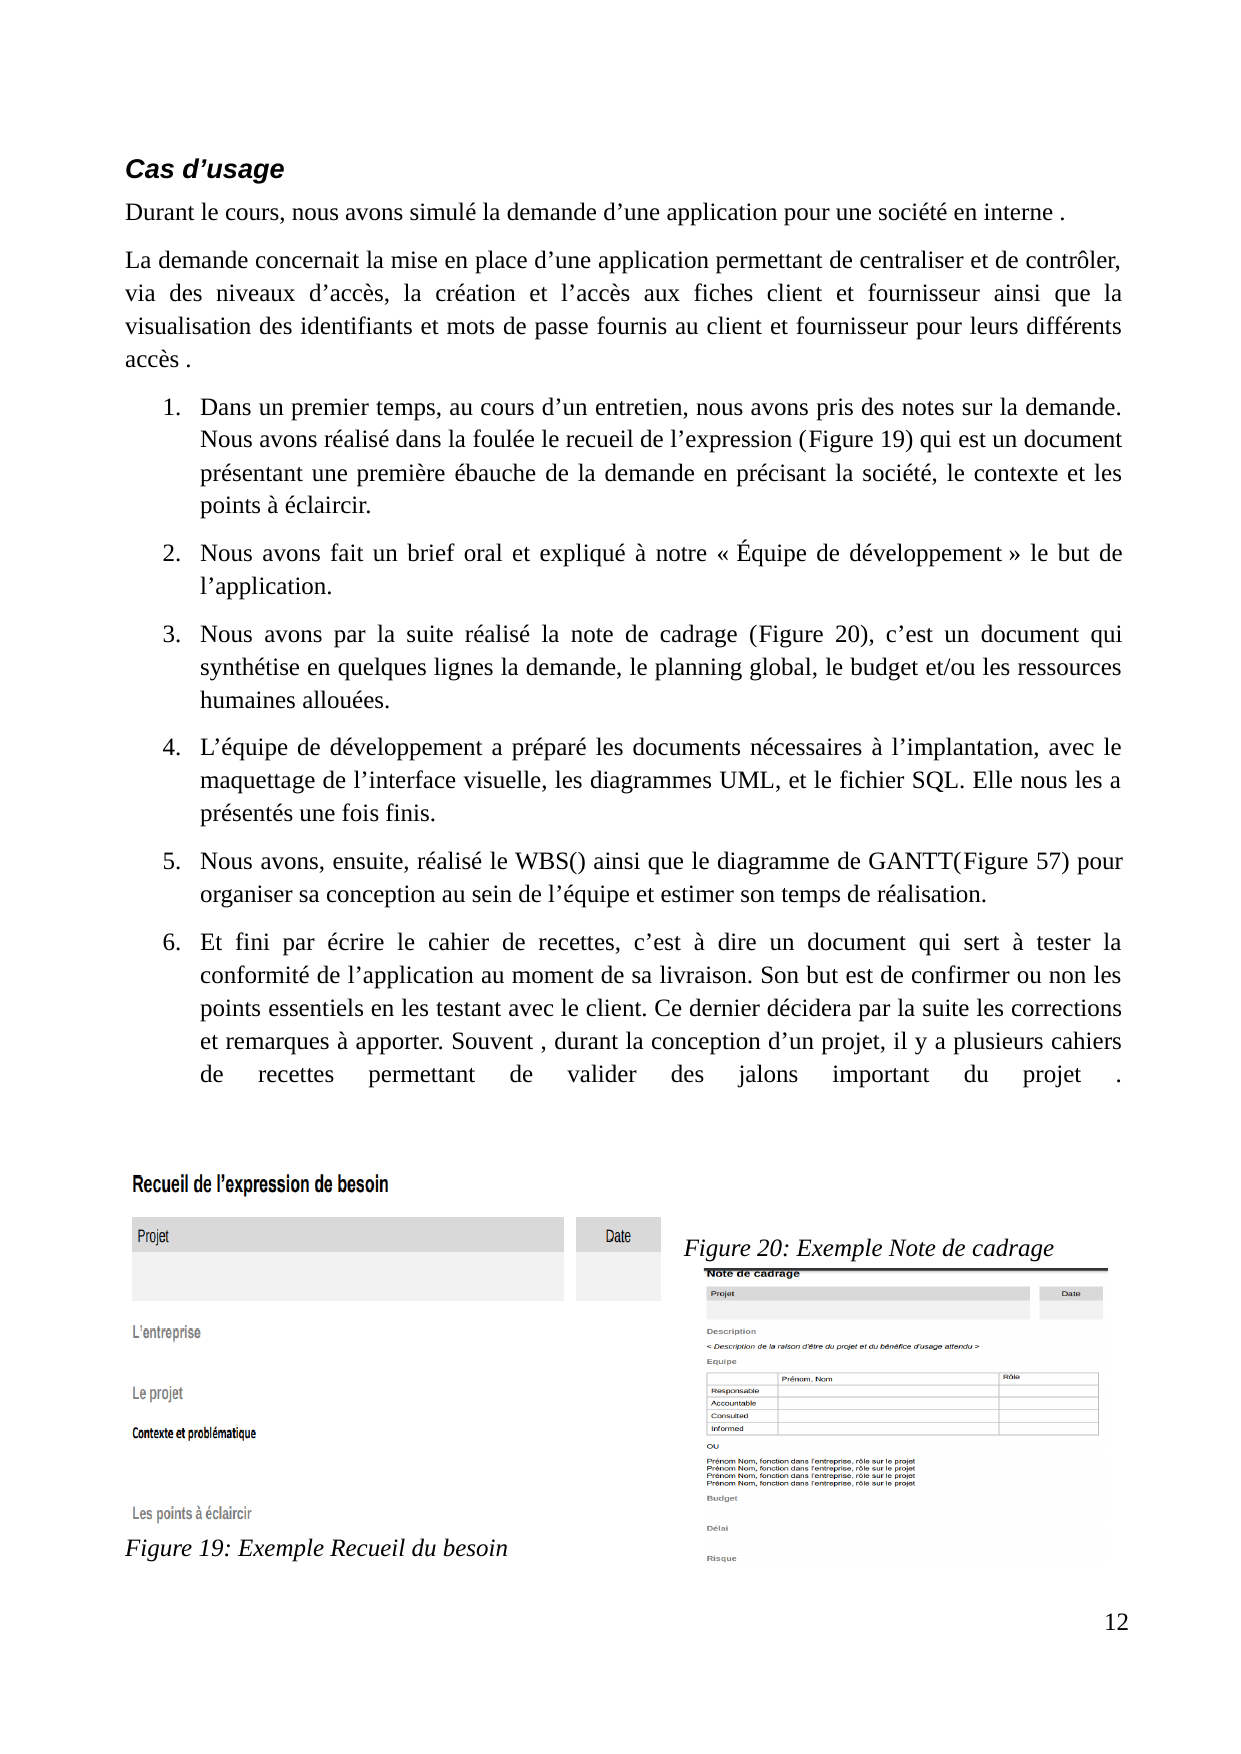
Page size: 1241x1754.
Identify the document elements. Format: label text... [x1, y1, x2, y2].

list Et fini par écrire le cahier de recettes, c’est à dire un document qui sert à tester la conformité de l’application au moment de sa livraison. Son but est de confirmer ou non les points essentiels en les testant avec le client. Ce dernier décidera par la suite les corrections et remarques à apporter. Souvent , durant la conception d’un projet, il y a plusieurs cahiers de recettes permettant de valider des jalons important du projet . [162, 927, 1123, 1121]
text La demande concernait la mise en place d’une application permettant de centraliser et de contrôler, via des niveaux d’accès, la création et l’accès aux fiches client et fournisseur ainsi que la visualisation des identifiants et mots de passe fournis au client et fournisseur pour leurs différents accès . [125, 245, 1123, 373]
text Figure 19: Exemple Recueil du besoin [125, 1534, 667, 1562]
picture [703, 1268, 1108, 1564]
list L’équipe de développement a préparé les documents nécessaires à l’implantation, avec le maquettage de l’interface visuelle, les diagrammes UML, et le fichier SQL. Elle nous les a présentés une fois finis. [162, 732, 1123, 827]
list Nous avons, ensuite, réalisé le WBS() ainsi que le diagramme de GANTT(Figure 57) pour organiser sa conception au sein de l’équipe et estimer son temps de réalisation. [162, 846, 1123, 908]
list Dans un premier temps, au cours d’un entretien, nous avons pris des notes sur la demande. Nous avons réalisé dans la foulée le recueil de l’expression (Figure 19) qui est un document présentant une première ébauche de la demande en précisant la société, le contexte et les points à éclaircir. [162, 392, 1123, 519]
list Nous avons fait un brief oral et expliqué à notre « Équipe de développement » le but de l’application. [162, 538, 1123, 600]
list Nous avons par la suite réalisé la note de cadrage (Figure 20), c’est un document qui synthétise en quelques lignes la demande, le planning global, le budget et/ou les ressources humaines allouées. [162, 619, 1123, 714]
subtitle Cas d’usage [125, 153, 1123, 185]
text Durant le cours, nous avons simulé la demande d’une application pour une société en interne . [125, 197, 1123, 226]
picture [125, 1164, 667, 1534]
text Figure 20: Exemple Note de cadrage [683, 1233, 1123, 1261]
